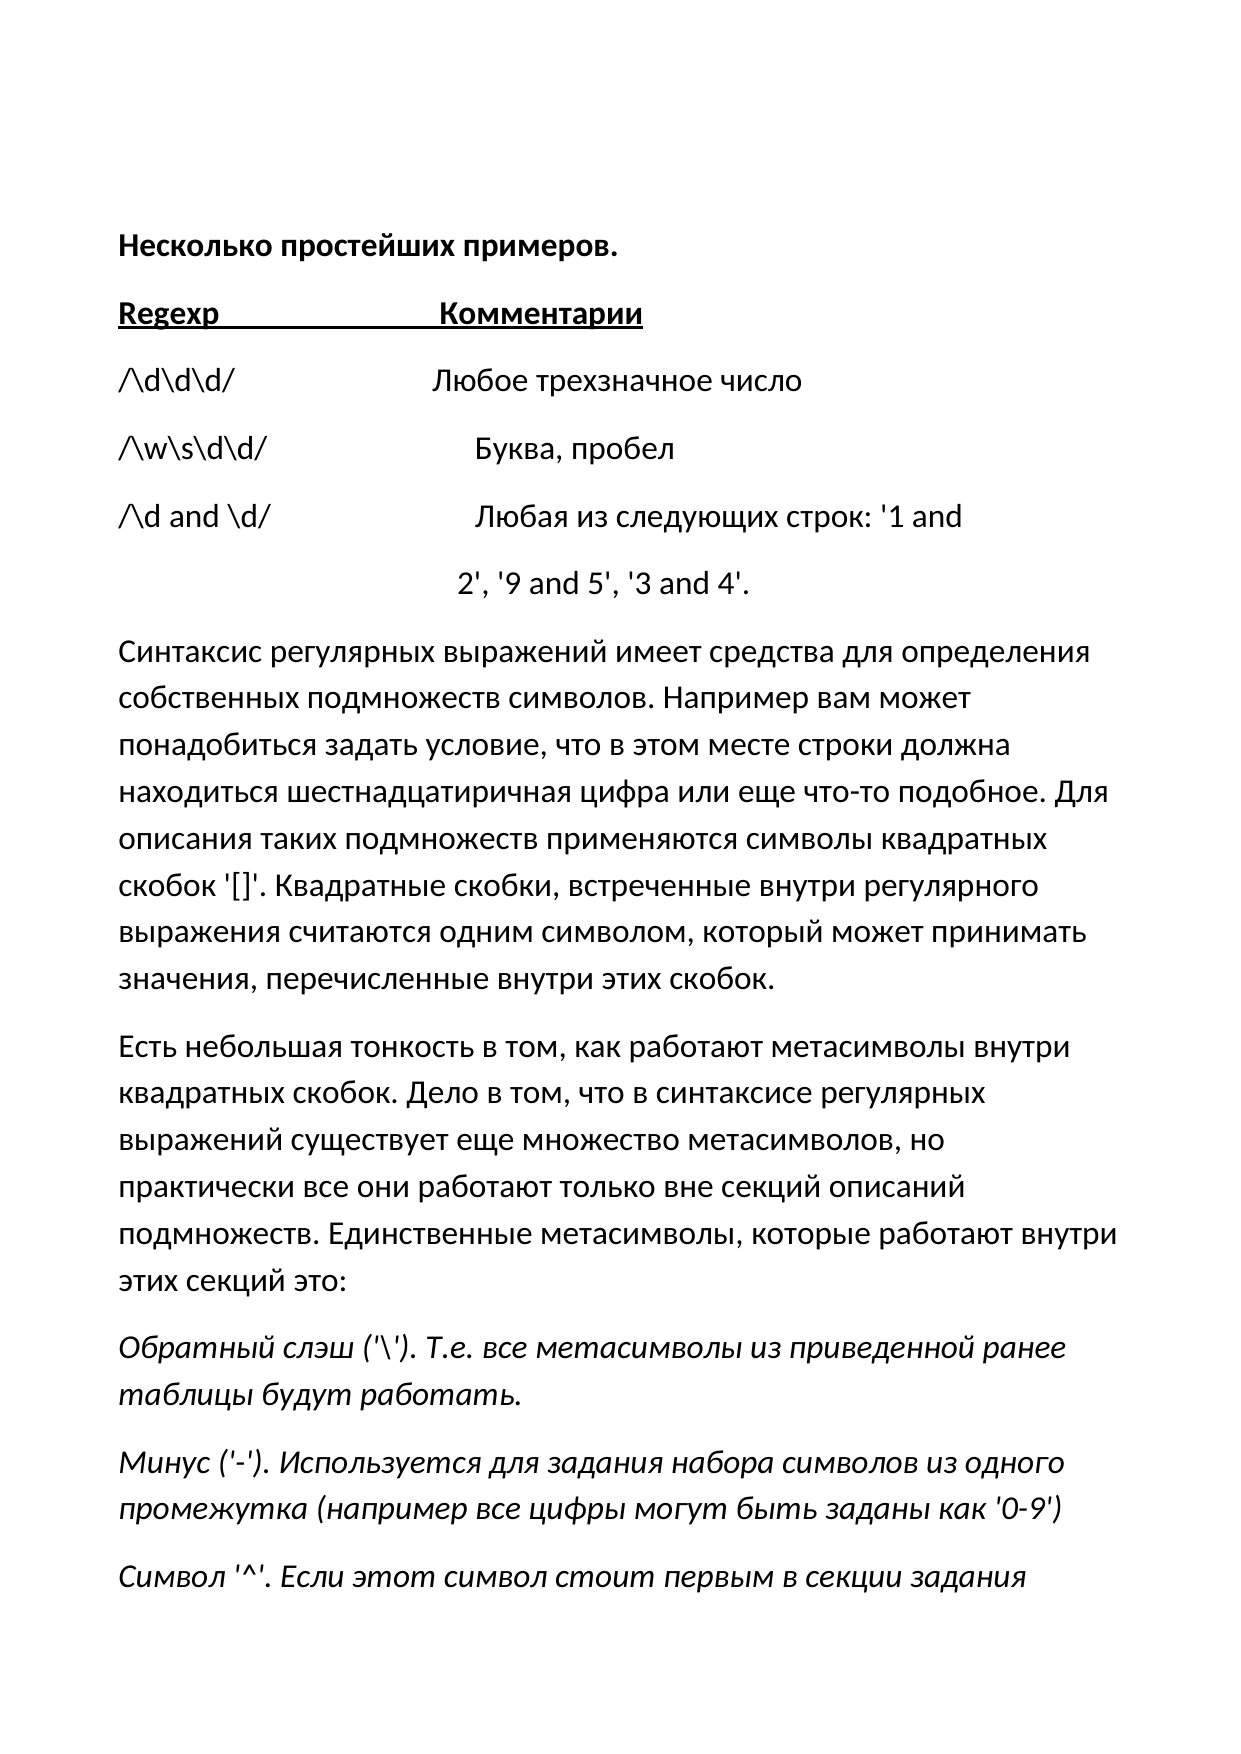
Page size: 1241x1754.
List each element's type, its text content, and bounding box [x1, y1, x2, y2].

text Синтаксис регулярных выражений имеет средства для определения собственных подмножеств символов. Например вам может понадобиться задать условие, что в этом месте строки должна находиться шестнадцатиричная цифра или еще что-то подобное. Для описания таких подмножеств применяются символы квадратных скобок '[]'. Квадратные скобки, встреченные внутри регулярного выражения считаются одним символом, который может принимать значения, перечисленные внутри этих скобок. [118, 630, 1122, 998]
text /\d\d\d/ Любое трехзначное число [118, 359, 1122, 400]
text Regexp Комментарии [118, 292, 1122, 332]
text 2', '9 and 5', '3 and 4'. [118, 562, 1122, 603]
text Символ '^'. Если этот символ стоит первым в секции задания [118, 1555, 1122, 1596]
text /\w\s\d\d/ Буква, пробел [118, 427, 1122, 468]
text Минус ('-'). Используется для задания набора символов из одного промежутка (например все цифры могут быть заданы как '0-9') [118, 1441, 1122, 1528]
text Обратный слэш ('\'). Т.е. все метасимволы из приведенной ранее таблицы будут работать. [118, 1326, 1122, 1414]
text Несколько простейших примеров. [118, 224, 1122, 265]
text /\d and \d/ Любая из следующих строк: '1 and [118, 494, 1122, 535]
text Есть небольшая тонкость в том, как работают метасимволы внутри квадратных скобок. Дело в том, что в синтаксисе регулярных выражений существует еще множество метасимволов, но практически все они работают только вне секций описаний подмножеств. Единственные метасимволы, которые работают внутри этих секций это: [118, 1025, 1122, 1299]
